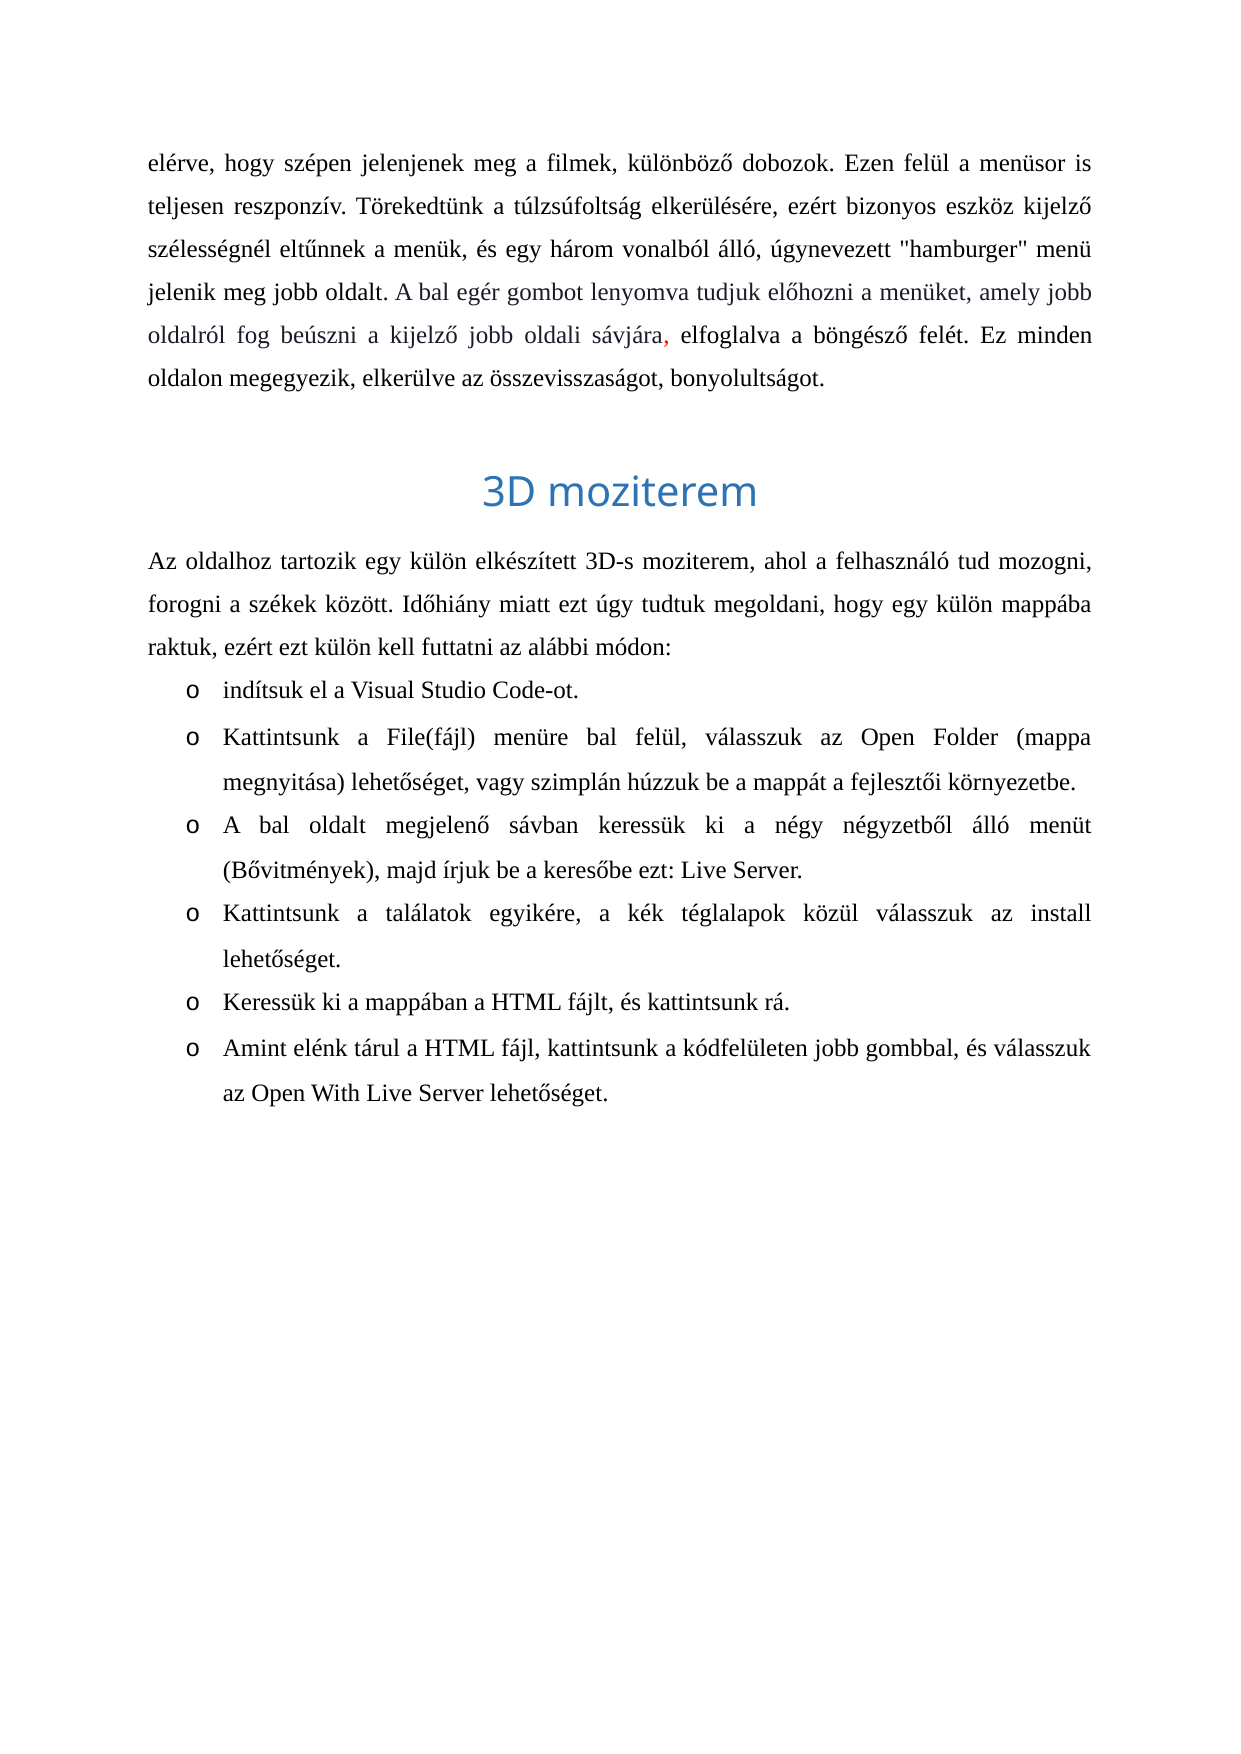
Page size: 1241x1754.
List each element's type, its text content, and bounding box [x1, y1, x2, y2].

list Amint elénk tárul a HTML fájl, kattintsunk a kódfelületen jobb gombbal, és válasszuk az Open With Live Server lehetőséget. [185, 1033, 1093, 1107]
text elérve, hogy szépen jelenjenek meg a filmek, különböző dobozok. Ezen felül a menüsor is teljesen reszponzív. Törekedtünk a túlzsúfoltság elkerülésére, ezért bizonyos eszköz kijelző szélességnél eltűnnek a menük, és egy három vonalból álló, úgynevezett "hamburger" menü jelenik meg jobb oldalt. A bal egér gombot lenyomva tudjuk előhozni a menüket, amely jobb oldalról fog beúszni a kijelző jobb oldali sávjára, elfoglalva a böngésző felét. Ez minden oldalon megegyezik, elkerülve az összevisszaságot, bonyolultságot. [148, 148, 1093, 392]
list Kattintsunk a File(fájl) menüre bal felül, válasszuk az Open Folder (mappa megnyitása) lehetőséget, vagy szimplán húzzuk be a mappát a fejlesztői környezetbe. [185, 722, 1093, 796]
subtitle 3D moziterem [148, 461, 1093, 518]
list indítsuk el a Visual Studio Code-ot. [185, 676, 1093, 706]
list Kattintsunk a találatok egyikére, a kék téglalapok közül válasszuk az install lehetőséget. [185, 898, 1093, 972]
list Keressük ki a mappában a HTML fájlt, és kattintsunk rá. [185, 987, 1093, 1018]
list A bal oldalt megjelenő sávban keressük ki a négy négyzetből álló menüt (Bővitmények), majd írjuk be a keresőbe ezt: Live Server. [185, 810, 1093, 884]
text Az oldalhoz tartozik egy külön elkészített 3D-s moziterem, ahol a felhasználó tud mozogni, forogni a székek között. Időhiány miatt ezt úgy tudtuk megoldani, hogy egy külön mappába raktuk, ezért ezt külön kell futtatni az alábbi módon: [148, 546, 1093, 661]
